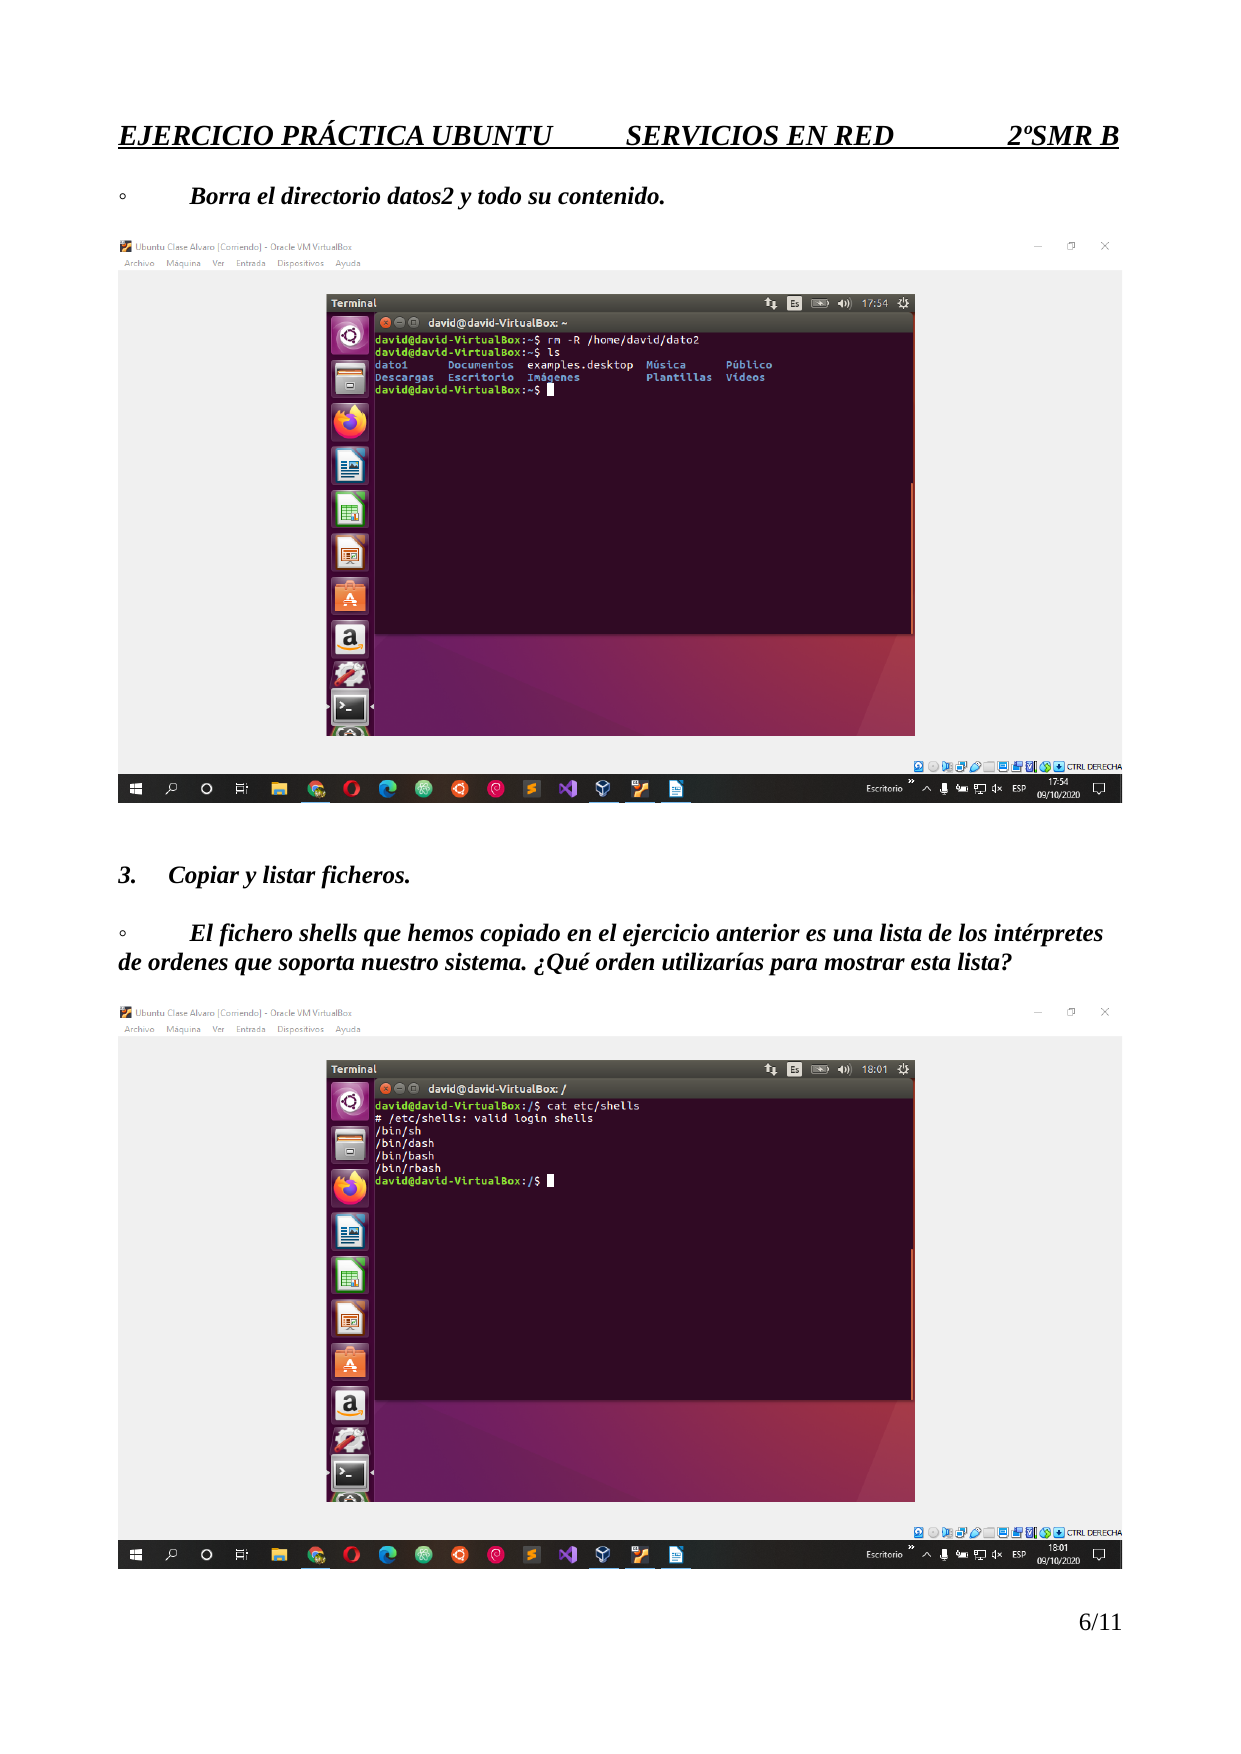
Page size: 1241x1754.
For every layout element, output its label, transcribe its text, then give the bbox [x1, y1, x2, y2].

picture [118, 238, 1123, 803]
picture [118, 1004, 1123, 1569]
text ◦ Borra el directorio datos2 y todo su contenido. [118, 181, 1122, 210]
text 3. Copiar y listar ficheros. [118, 861, 1122, 889]
text ◦ El fichero shells que hemos copiado en el ejercicio anterior es una lista de los intérpretes de ordenes que soporta nuestro sistema. ¿Qué orden utilizarías para mostrar esta lista? [118, 918, 1122, 976]
